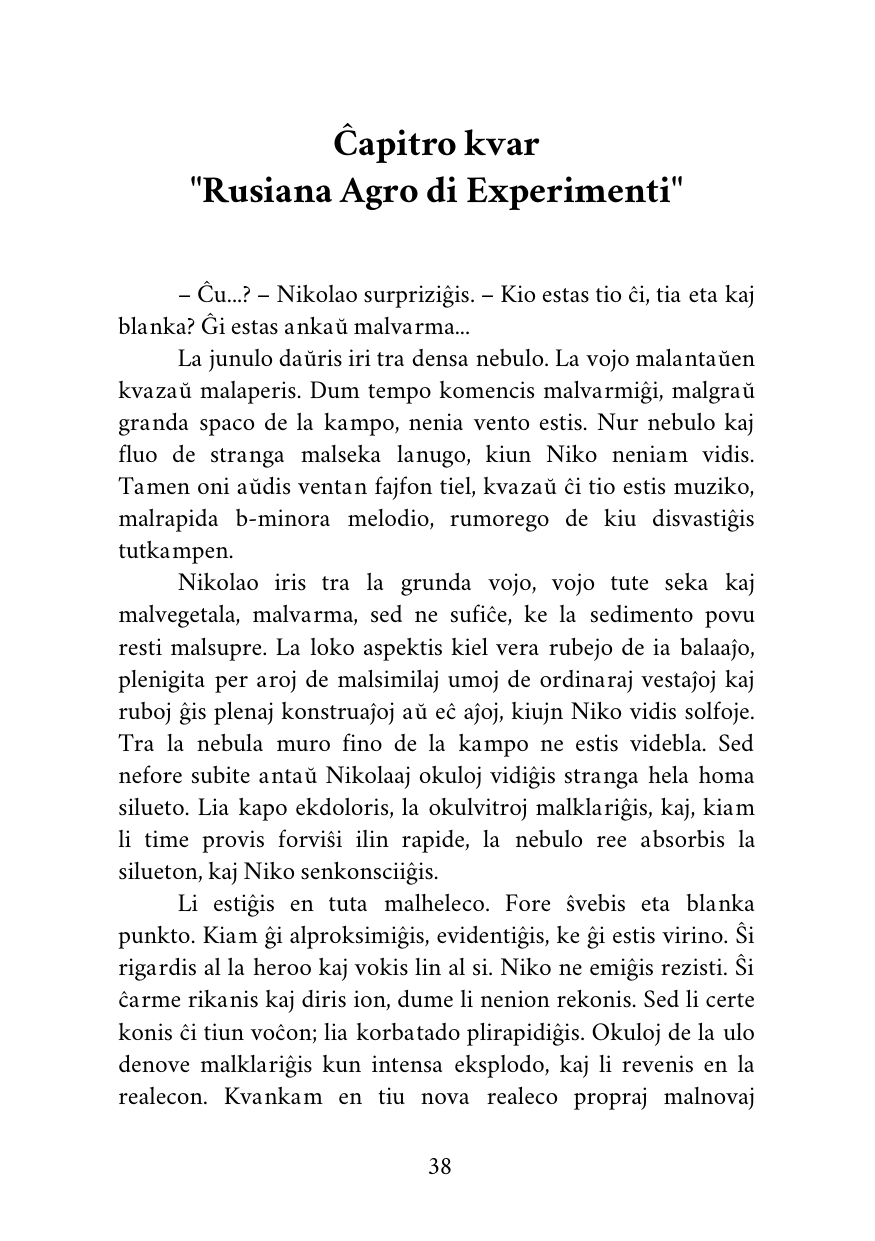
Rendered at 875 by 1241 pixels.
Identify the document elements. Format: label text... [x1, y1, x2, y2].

subtitle Ĉapitro kvar "Rusiana Agro di Experimenti" [118, 118, 756, 213]
text Li estiĝis en tuta malheleco. Fore ŝvebis eta blanka punkto. Kiam ĝi alproksimiĝis, evidentiĝis, ke ĝi estis virino. Ŝi rigardis al la heroo kaj vokis lin al si. Niko ne emiĝis rezisti. Ŝi ĉarme rikanis kaj diris ion, dume li nenion rekonis. Sed li certe konis ĉi tiun voĉon; lia korbatado plirapidiĝis. Okuloj de la ulo denove malklariĝis kun intensa eksplodo, kaj li revenis en la realecon. Kvankam en tiu nova realeco propraj malnovaj [118, 887, 756, 1111]
text La junulo daŭris iri tra densa nebulo. La vojo malantaŭen kvazaŭ malaperis. Dum tempo komencis malvarmiĝi, malgraŭ granda spaco de la kampo, nenia vento estis. Nur nebulo kaj fluo de stranga malseka lanugo, kiun Niko neniam vidis. Tamen oni aŭdis ventan fajfon tiel, kvazaŭ ĉi tio estis muziko, malrapida b-minora melodio, rumorego de kiu disvastiĝis tutkampen. [118, 341, 756, 566]
text Nikolao iris tra la grunda vojo, vojo tute seka kaj malvegetala, malvarma, sed ne sufiĉe, ke la sedimento povu resti malsupre. La loko aspektis kiel vera rubejo de ia balaaĵo, plenigita per aroj de malsimilaj umoj de ordinaraj vestaĵoj kaj ruboj ĝis plenaj konstruaĵoj aŭ eĉ aĵoj, kiujn Niko vidis solfoje. Tra la nebula muro fino de la kampo ne estis videbla. Sed nefore subite antaŭ Nikolaaj okuloj vidiĝis stranga hela homa silueto. Lia kapo ekdoloris, la okulvitroj malklariĝis, kaj, kiam li time provis forviŝi ilin rapide, la nebulo ree absorbis la silueton, kaj Niko senkonsciiĝis. [118, 566, 756, 887]
text – Ĉu...? – Nikolao surpriziĝis. – Kio estas tio ĉi, tia eta kaj blanka? Ĝi estas ankaŭ malvarma... [118, 277, 756, 341]
